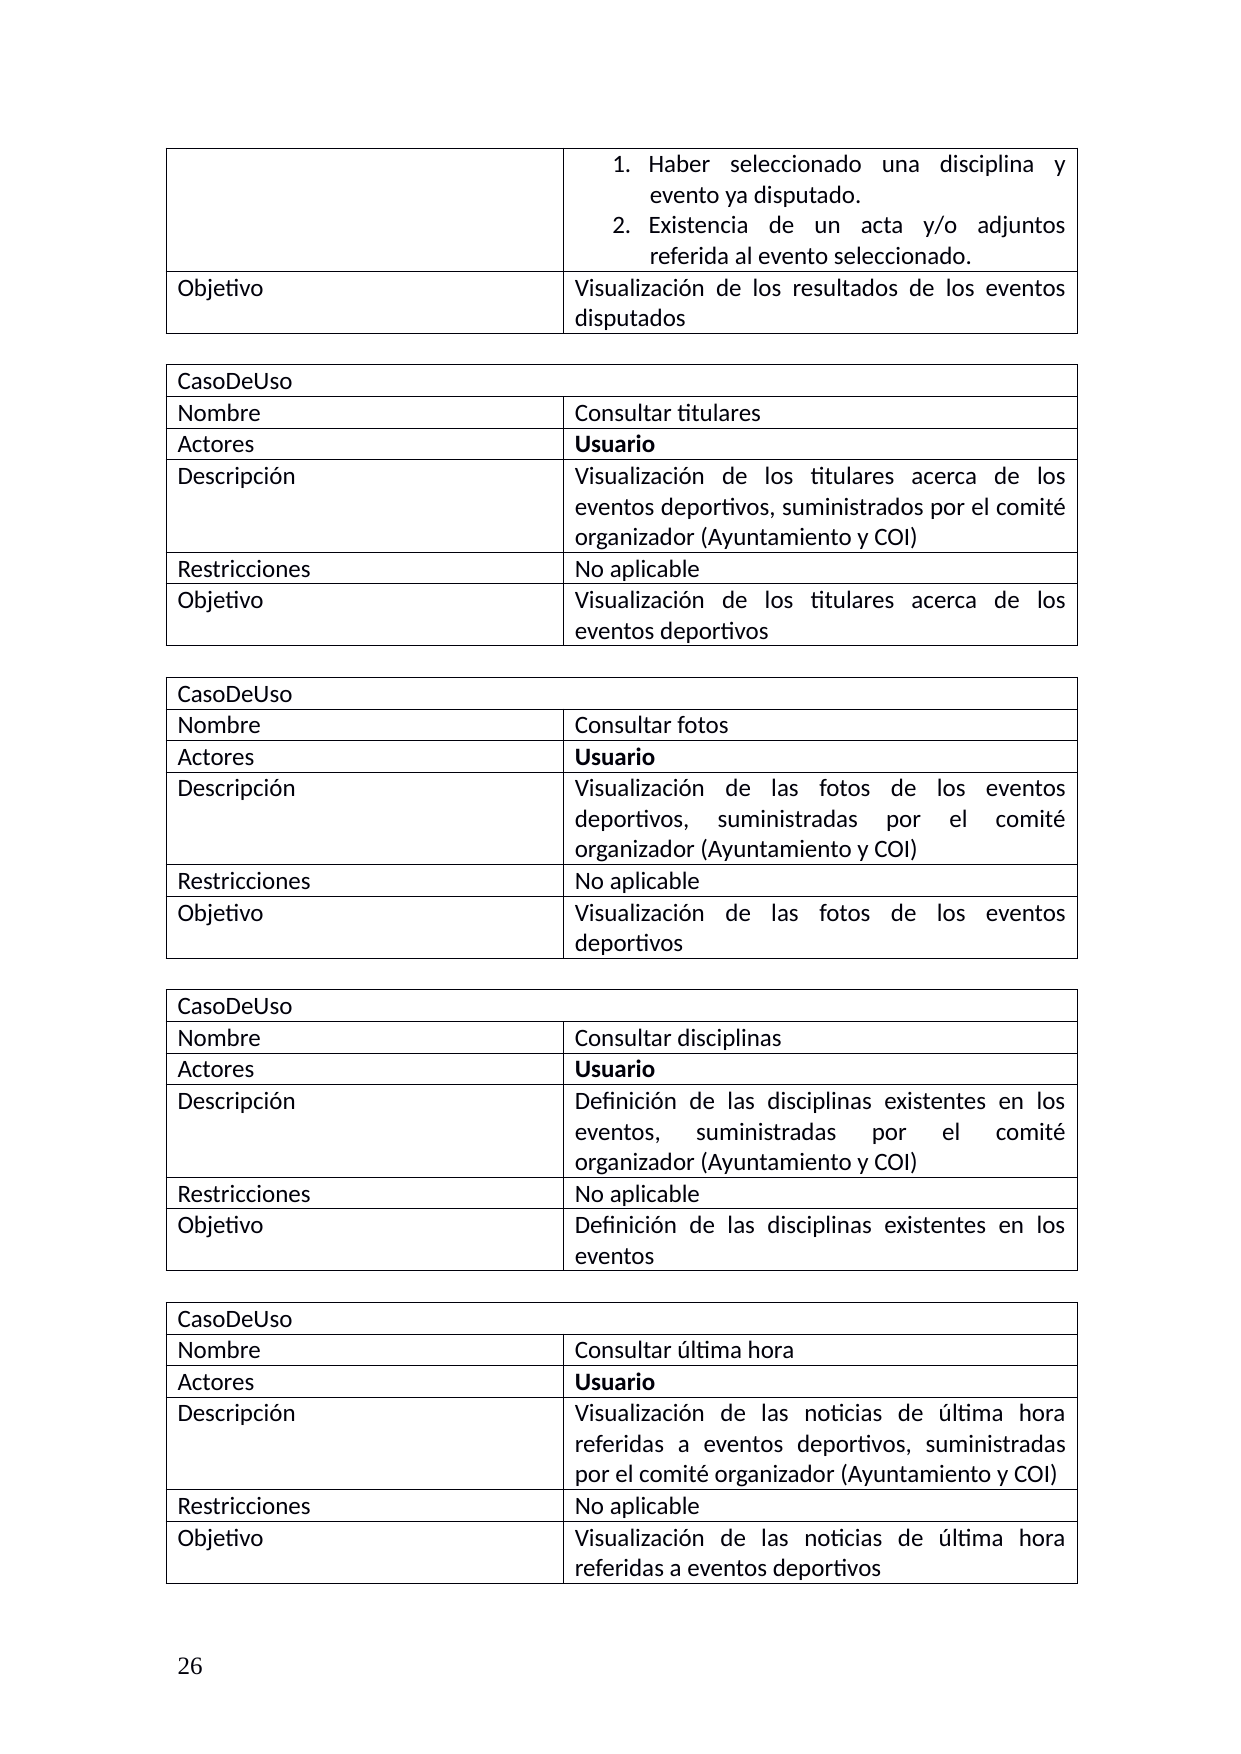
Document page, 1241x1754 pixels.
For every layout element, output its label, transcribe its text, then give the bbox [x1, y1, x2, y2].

table_cell Nombre [167, 1335, 563, 1365]
table_cell Visualización de las noticias de última hora referidas a eventos deportivos, suministradas por el comité organizador (Ayuntamiento y COI) [564, 1398, 1077, 1489]
table_cell No aplicable [564, 865, 1077, 896]
table_cell Visualización de los titulares acerca de los eventos deportivos, suministrados por el comité organizador (Ayuntamiento y COI) [564, 460, 1077, 552]
table_cell Objetivo [167, 1522, 563, 1583]
table_cell Definición de las disciplinas existentes en los eventos, suministradas por el comité organizador (Ayuntamiento y COI) [564, 1085, 1077, 1177]
table_cell Restricciones [167, 865, 563, 896]
table_cell Objetivo [167, 272, 563, 333]
table_cell No aplicable [564, 1178, 1077, 1208]
table_cell Nombre [167, 1022, 563, 1052]
table_cell Restricciones [167, 1490, 563, 1521]
table_header CasoDeUso [167, 990, 1077, 1021]
table_cell Usuario [564, 429, 1077, 459]
table_cell Objetivo [167, 584, 563, 645]
table_cell Actores [167, 741, 563, 772]
table_cell Visualización de los titulares acerca de los eventos deportivos [564, 584, 1077, 645]
table_cell Descripción [167, 460, 563, 552]
table_cell No aplicable [564, 1490, 1077, 1521]
table_cell Actores [167, 1054, 563, 1084]
table_cell Usuario [564, 741, 1077, 772]
table_cell Descripción [167, 773, 563, 864]
table_header CasoDeUso [167, 365, 1077, 396]
table_cell [167, 149, 563, 271]
table_header CasoDeUso [167, 1303, 1077, 1333]
table_cell Consultar titulares [564, 397, 1077, 427]
table_cell Descripción [167, 1398, 563, 1489]
table_cell Restricciones [167, 553, 563, 583]
table_cell Consultar disciplinas [564, 1022, 1077, 1052]
table_cell Consultar fotos [564, 710, 1077, 740]
table_cell Visualización de los resultados de los eventos disputados [564, 272, 1077, 333]
table_cell Nombre [167, 397, 563, 427]
table_cell No aplicable [564, 553, 1077, 583]
table_cell Definición de las disciplinas existentes en los eventos [564, 1209, 1077, 1270]
table_cell Actores [167, 429, 563, 459]
table_cell Objetivo [167, 1209, 563, 1270]
table_header CasoDeUso [167, 678, 1077, 708]
table_cell Restricciones [167, 1178, 563, 1208]
table_cell Nombre [167, 710, 563, 740]
table_cell Pre-condiciones: Haber seleccionado una disciplina y evento ya disputado. Existencia de un acta y/o adjuntos referida al evento seleccionado. [564, 149, 1077, 271]
table_cell Visualización de las fotos de los eventos deportivos, suministradas por el comité organizador (Ayuntamiento y COI) [564, 773, 1077, 864]
table_cell Actores [167, 1366, 563, 1397]
table_cell Visualización de las noticias de última hora referidas a eventos deportivos [564, 1522, 1077, 1583]
table_cell Objetivo [167, 897, 563, 958]
table_cell Visualización de las fotos de los eventos deportivos [564, 897, 1077, 958]
table_cell Usuario [564, 1054, 1077, 1084]
table_cell Usuario [564, 1366, 1077, 1397]
table_cell Descripción [167, 1085, 563, 1177]
table_cell Consultar última hora [564, 1335, 1077, 1365]
